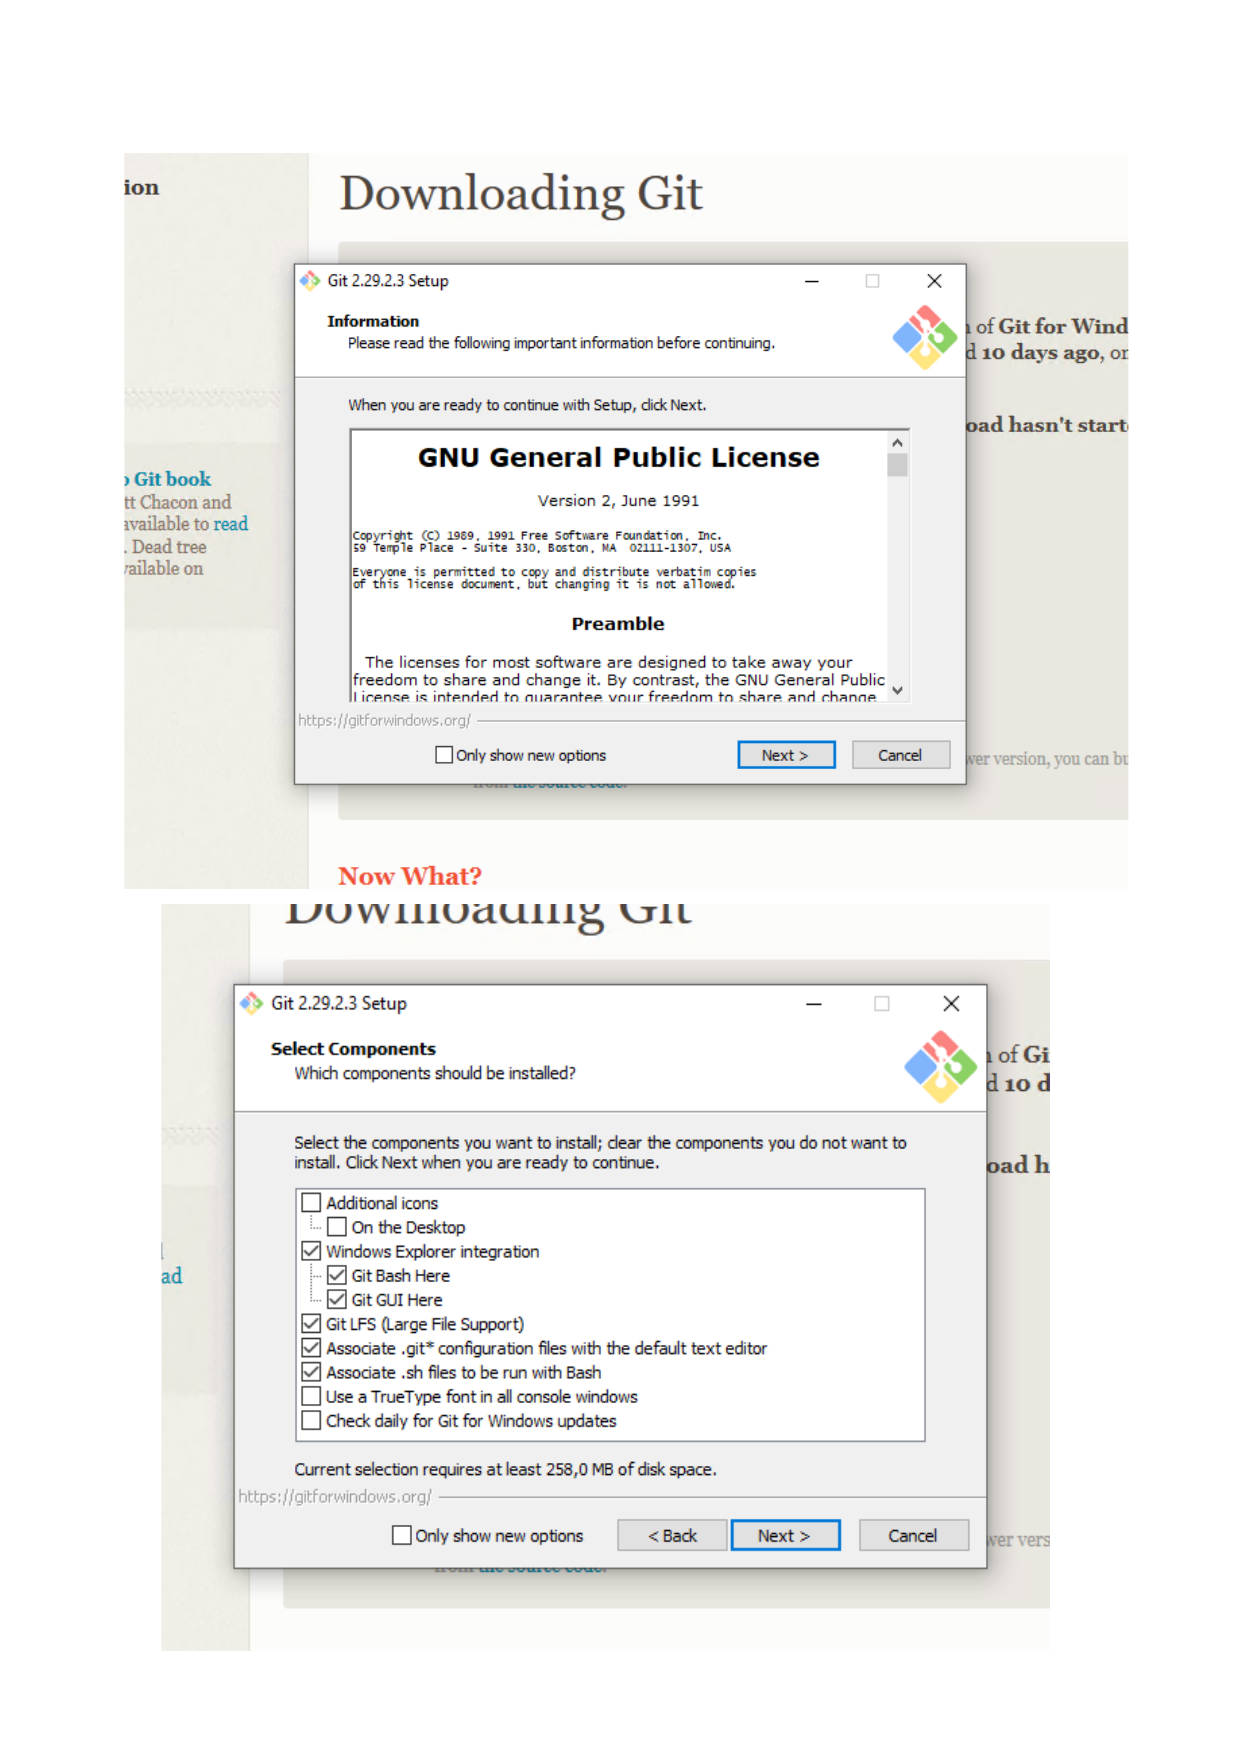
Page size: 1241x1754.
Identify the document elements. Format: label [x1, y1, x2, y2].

picture [124, 153, 1129, 889]
picture [161, 904, 1050, 1651]
